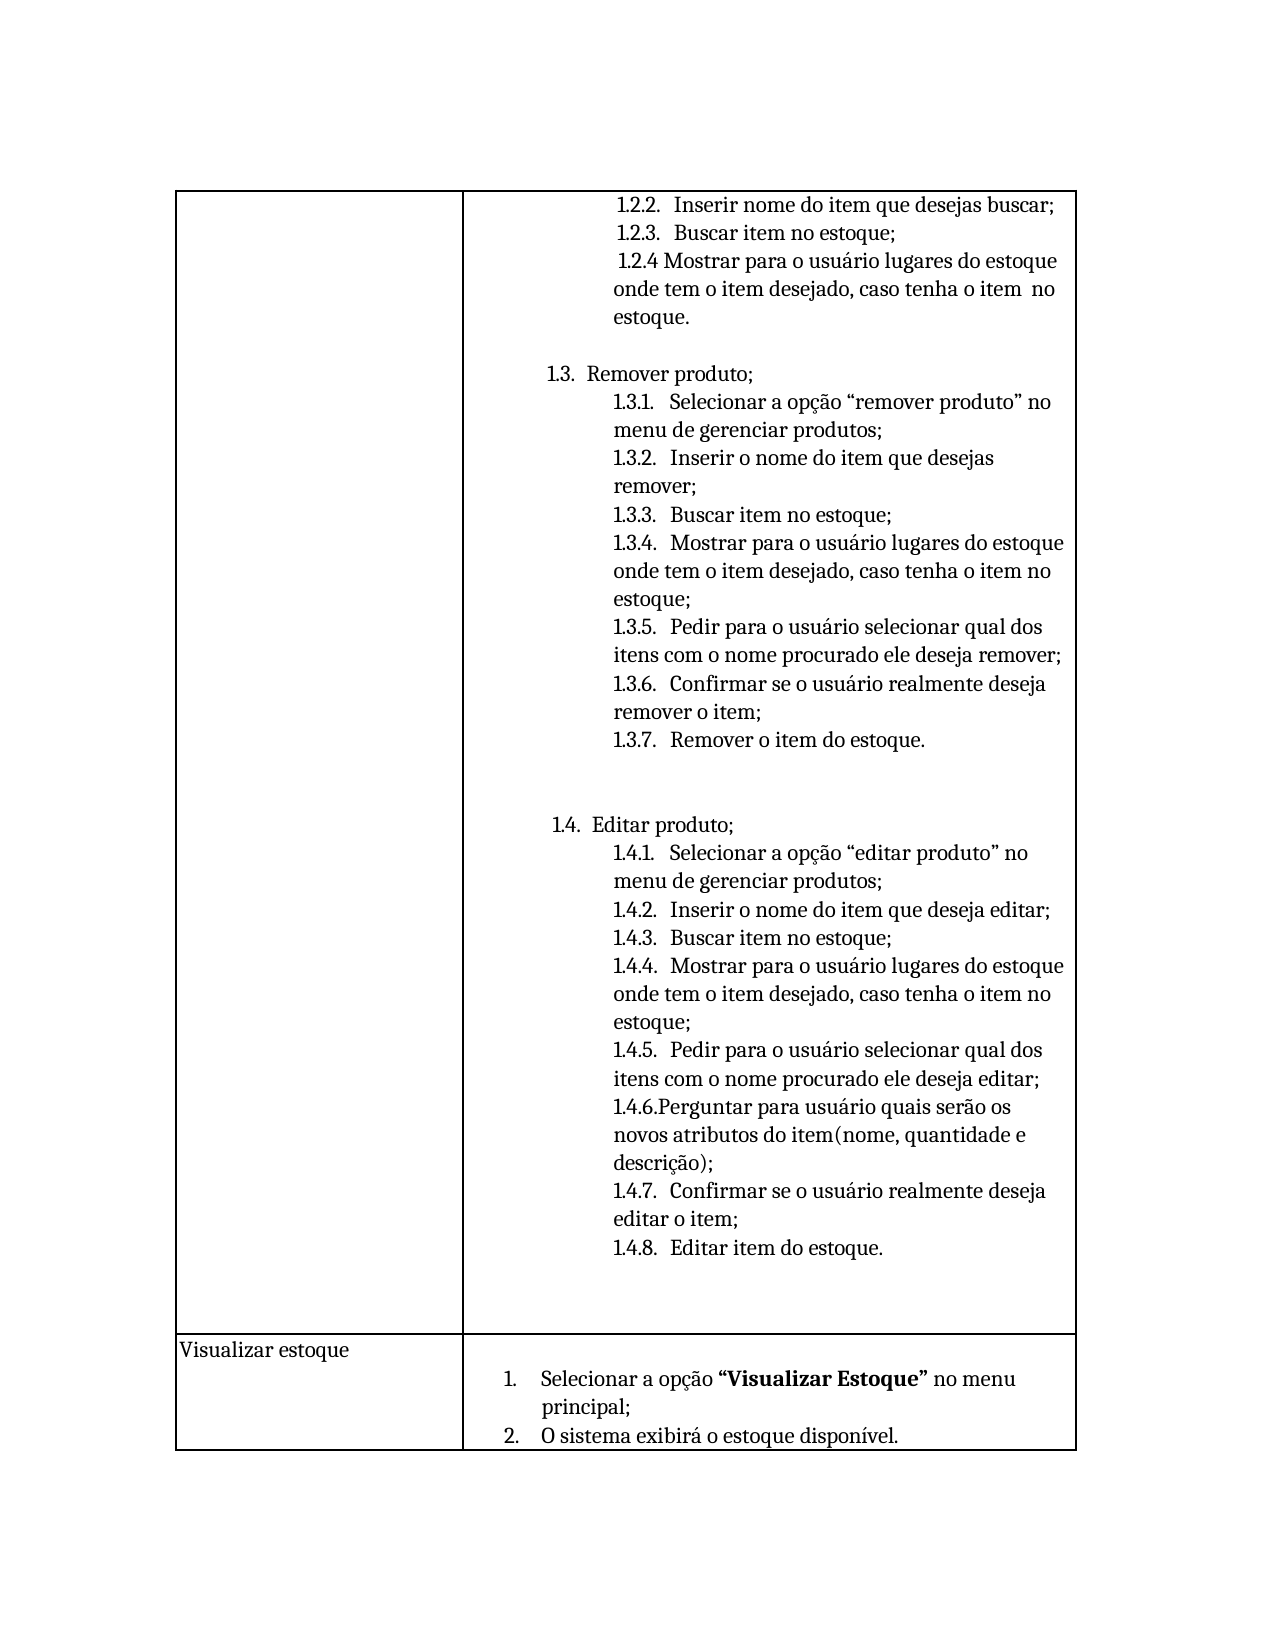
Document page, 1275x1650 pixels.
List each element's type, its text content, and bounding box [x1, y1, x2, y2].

table_header Inserir nome do item que desejas buscar; Buscar item no estoque; 1.2.4 Mostrar para o usuário lugares do estoque onde tem o item desejado, caso tenha o item no estoque. Remover produto; Selecionar a opção “remover produto” no menu de gerenciar produtos; Inserir o nome do item que desejas remover; Buscar item no estoque; Mostrar para o usuário lugares do estoque onde tem o item desejado, caso tenha o item no estoque; Pedir para o usuário selecionar qual dos itens com o nome procurado ele deseja remover; Confirmar se o usuário realmente deseja remover o item; Remover o item do estoque. Editar produto; Selecionar a opção “editar produto” no menu de gerenciar produtos; Inserir o nome do item que deseja editar; Buscar item no estoque; Mostrar para o usuário lugares do estoque onde tem o item desejado, caso tenha o item no estoque; Pedir para o usuário selecionar qual dos itens com o nome procurado ele deseja editar; 1.4.6.Perguntar para usuário quais serão os novos atributos do item(nome, quantidade e descrição); Confirmar se o usuário realmente deseja editar o item; Editar item do estoque. [464, 192, 1075, 1333]
table_cell Visualizar estoque [177, 1335, 462, 1448]
table_header [177, 192, 462, 1333]
table_cell Selecionar a opção “Visualizar Estoque” no menu principal; O sistema exibirá o estoque disponível. [464, 1335, 1075, 1448]
